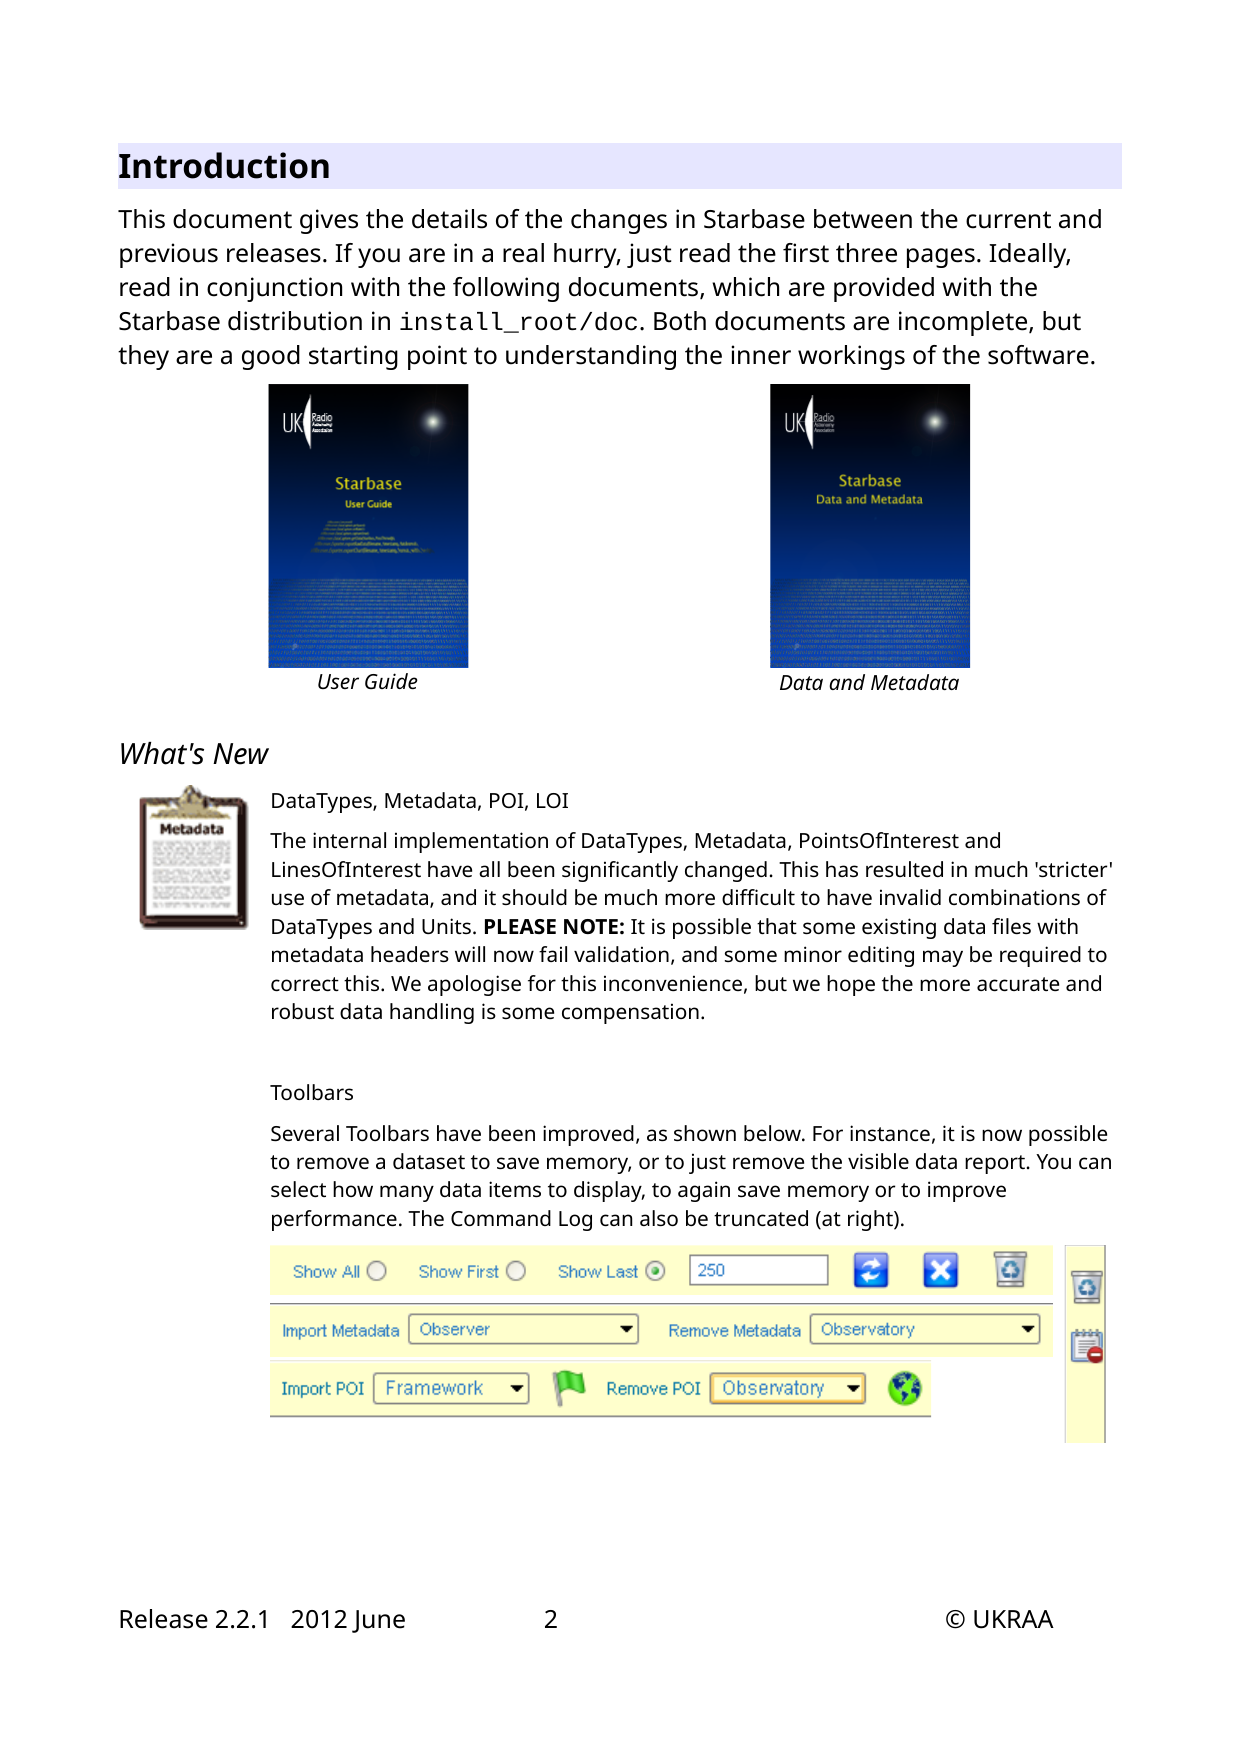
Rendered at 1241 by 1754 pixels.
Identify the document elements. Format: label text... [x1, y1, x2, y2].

text This document gives the details of the changes in Starbase between the current and previous releases. If you are in a real hurry, just read the first three pages. Ideally, read in conjunction with the following documents, which are provided with the Starbase distribution in install_root/doc. Both documents are incomplete, but they are a good starting point to understanding the inner workings of the software. [118, 201, 1122, 372]
picture [268, 384, 469, 668]
table_header User Guide [118, 384, 618, 708]
table_cell Toolbars Several Toolbars have been improved, as shown below. For instance, it is now possible to remove a dataset to save memory, or to just remove the visible data report. You can select how many data items to display, to again save memory or to improve performance. The Command Log can also be truncated (at right). [270, 1078, 1122, 1245]
picture [270, 1245, 1053, 1295]
picture [770, 384, 971, 668]
table_cell [270, 1361, 1065, 1455]
table_cell [270, 1245, 1064, 1303]
picture [139, 785, 249, 930]
subtitle What's New [118, 733, 1122, 773]
table_header Data and Metadata [619, 384, 1122, 708]
table_cell [118, 1078, 270, 1245]
table_header [118, 786, 270, 1078]
table_cell [270, 1303, 1064, 1361]
subtitle Introduction [118, 143, 1122, 189]
picture [1064, 1245, 1106, 1443]
picture [270, 1360, 932, 1419]
picture [270, 1303, 1053, 1357]
table_cell [118, 1245, 270, 1455]
table_header DataTypes, Metadata, POI, LOI The internal implementation of DataTypes, Metadata, PointsOfInterest and LinesOfInterest have all been significantly changed. This has resulted in much 'stricter' use of metadata, and it should be much more difficult to have invalid combinations of DataTypes and Units. PLEASE NOTE: It is possible that some existing data files with metadata headers will now fail validation, and some minor editing may be required to correct this. We apologise for this inconvenience, but we hope the more accurate and robust data handling is some compensation. [270, 786, 1122, 1078]
table_cell [1065, 1245, 1122, 1455]
